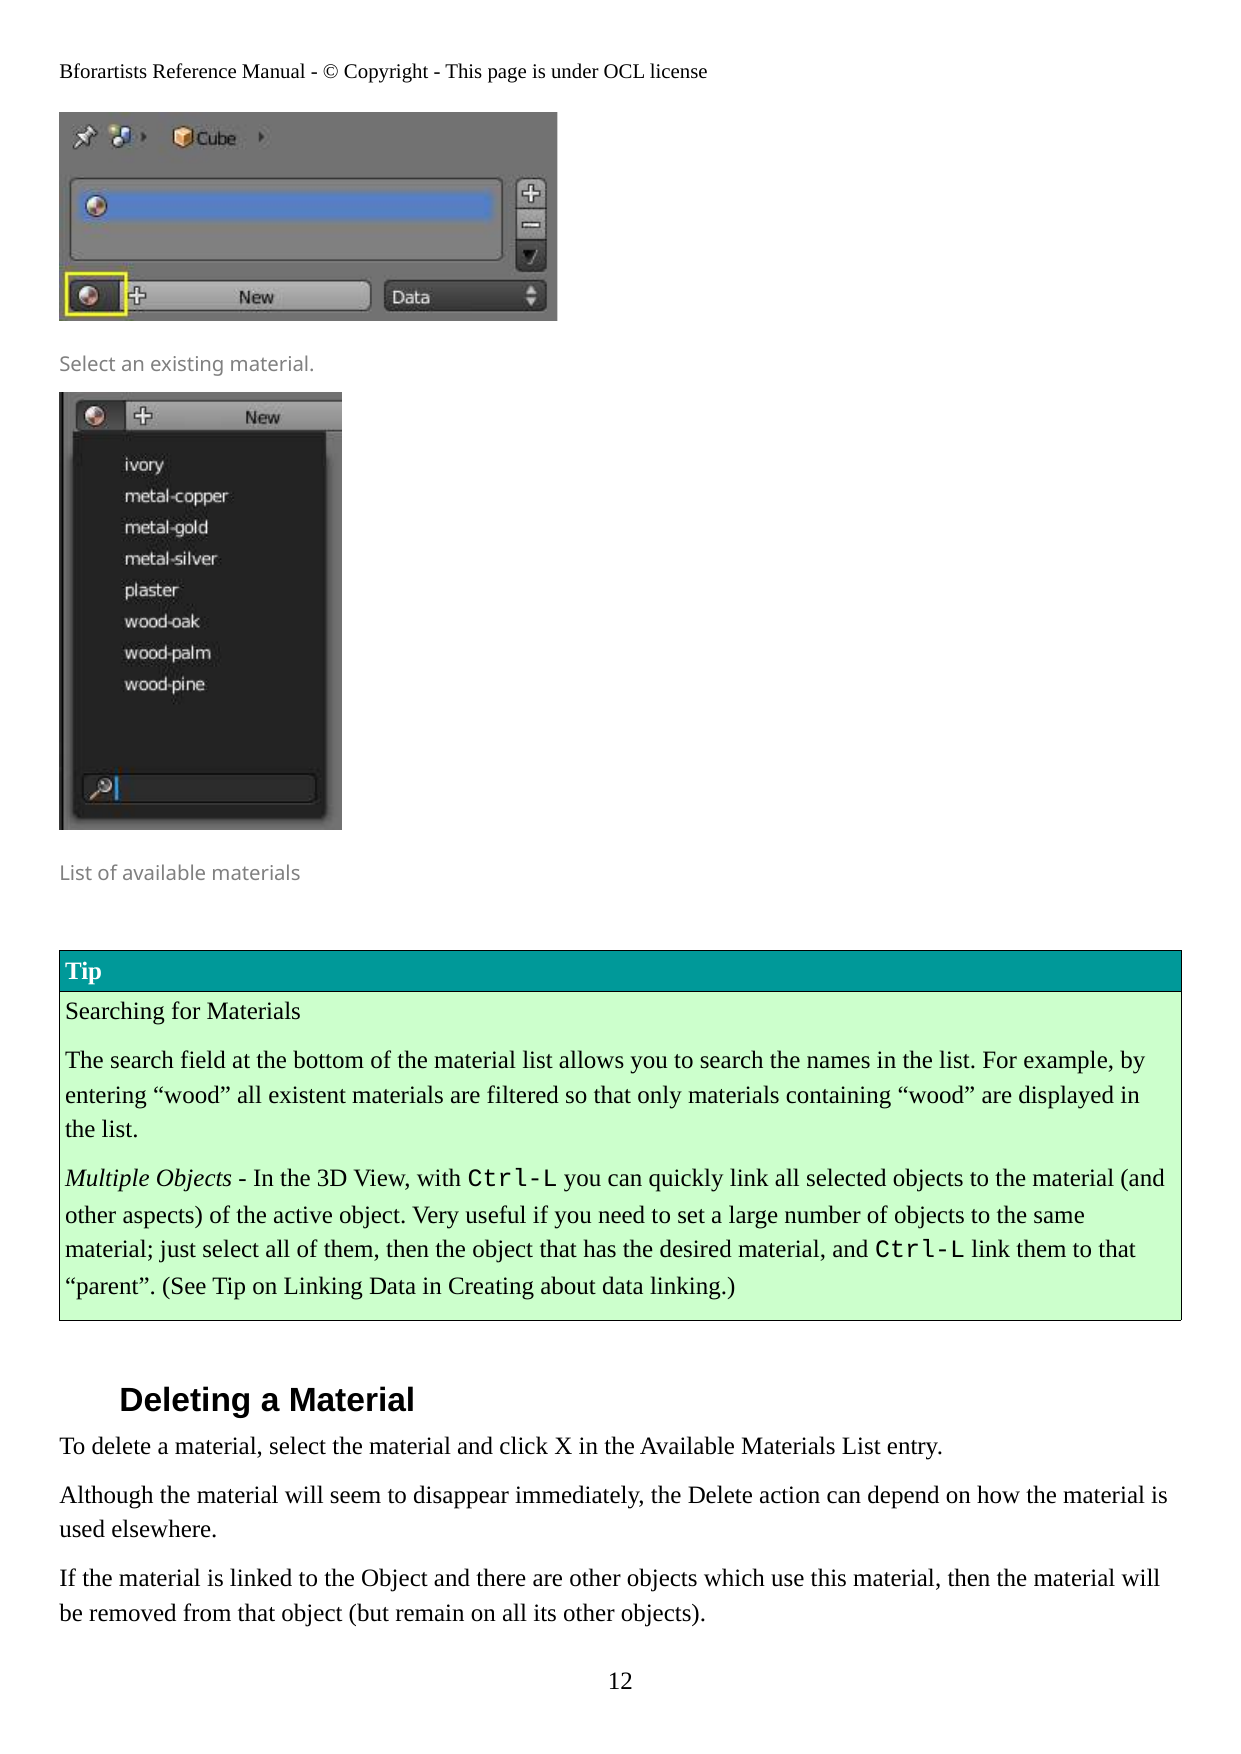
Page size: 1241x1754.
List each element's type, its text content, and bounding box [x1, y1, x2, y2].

text Select an existing material. [59, 346, 1181, 377]
subtitle Deleting a Material [59, 1341, 1181, 1418]
picture [59, 392, 342, 830]
picture [59, 112, 558, 321]
text List of available materials [59, 855, 1181, 887]
text To delete a material, select the material and click X in the Available Materials List entry. [59, 1431, 1181, 1460]
table_cell Searching for Materials The search field at the bottom of the material list allows you to search the names in the list. For example, by entering “wood” all existent materials are filtered so that only materials containing “wood” are displayed in the list. Multiple Objects - In the 3D View, with Ctrl-L you can quickly link all selected objects to the material (and other aspects) of the active object. Very useful if you need to set a large number of objects to the same material; just select all of them, then the object that has the desired material, and Ctrl-L link them to that “parent”. (See Tip on Linking Data in Creating about data linking.) [60, 992, 1181, 1320]
text Although the material will seem to disappear immediately, the Delete action can depend on how the material is used elsewhere. [59, 1480, 1181, 1543]
text If the material is linked to the Object and there are other objects which use this material, then the material will be removed from that object (but remain on all its other objects). [59, 1563, 1181, 1627]
table_header Tip [60, 951, 1181, 991]
